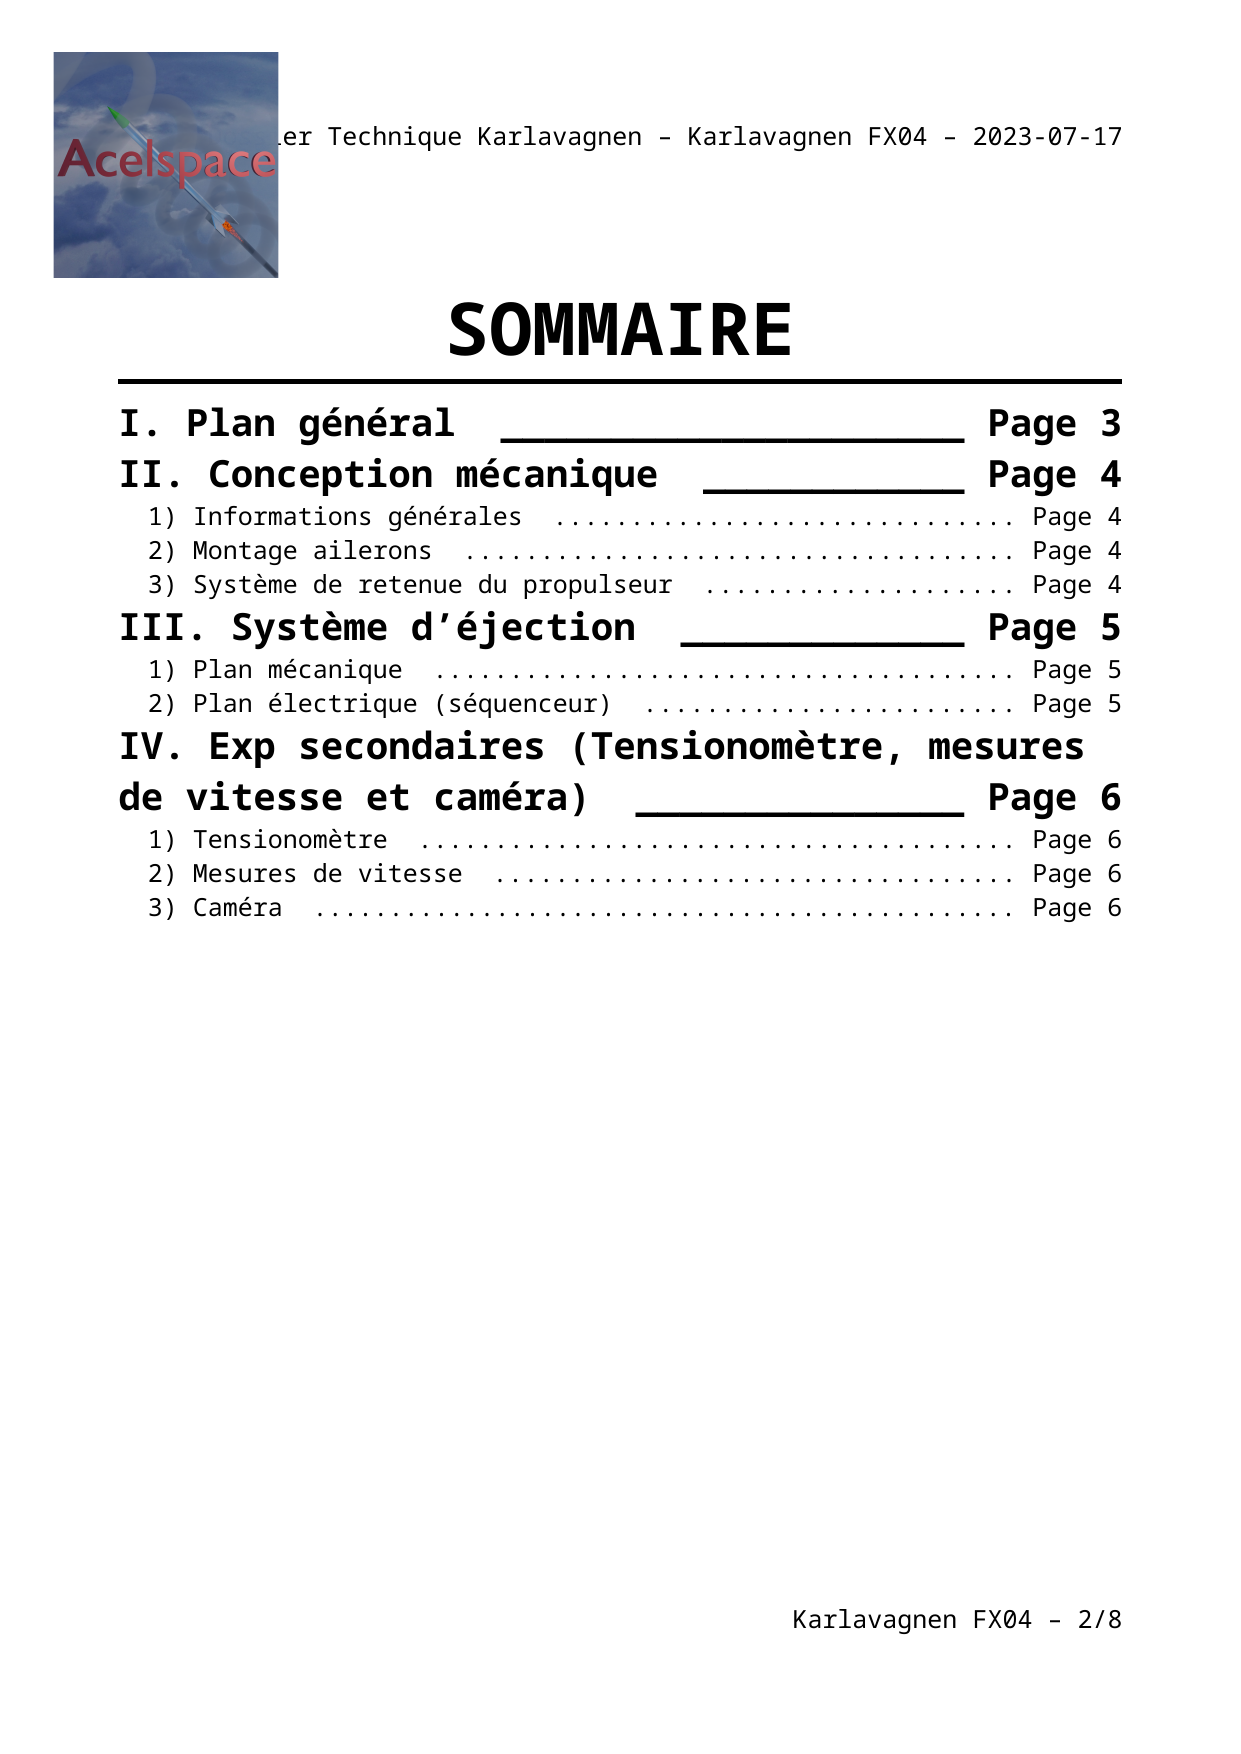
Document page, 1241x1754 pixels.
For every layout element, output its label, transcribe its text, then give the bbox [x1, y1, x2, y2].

text I. Plan général Page 3 [118, 396, 1122, 447]
text IV. Exp secondaires (Tensionomètre, mesures de vitesse et caméra) Page 6 [118, 720, 1122, 822]
text 1) Tensionomètre Page 6 [148, 822, 1122, 856]
text II. Conception mécanique Page 4 [118, 447, 1122, 498]
text 3) Système de retenue du propulseur Page 4 [148, 566, 1122, 601]
subtitle Sommaire [118, 209, 1122, 379]
text 3) Caméra Page 6 [148, 890, 1122, 924]
picture [53, 52, 279, 278]
text 2) Plan électrique (séquenceur) Page 5 [148, 686, 1122, 720]
text 2) Montage ailerons Page 4 [148, 532, 1122, 566]
text III. Système d’éjection Page 5 [118, 601, 1122, 652]
text 2) Mesures de vitesse Page 6 [148, 856, 1122, 890]
text 1) Plan mécanique Page 5 [148, 652, 1122, 686]
text 1) Informations générales Page 4 [148, 498, 1122, 532]
